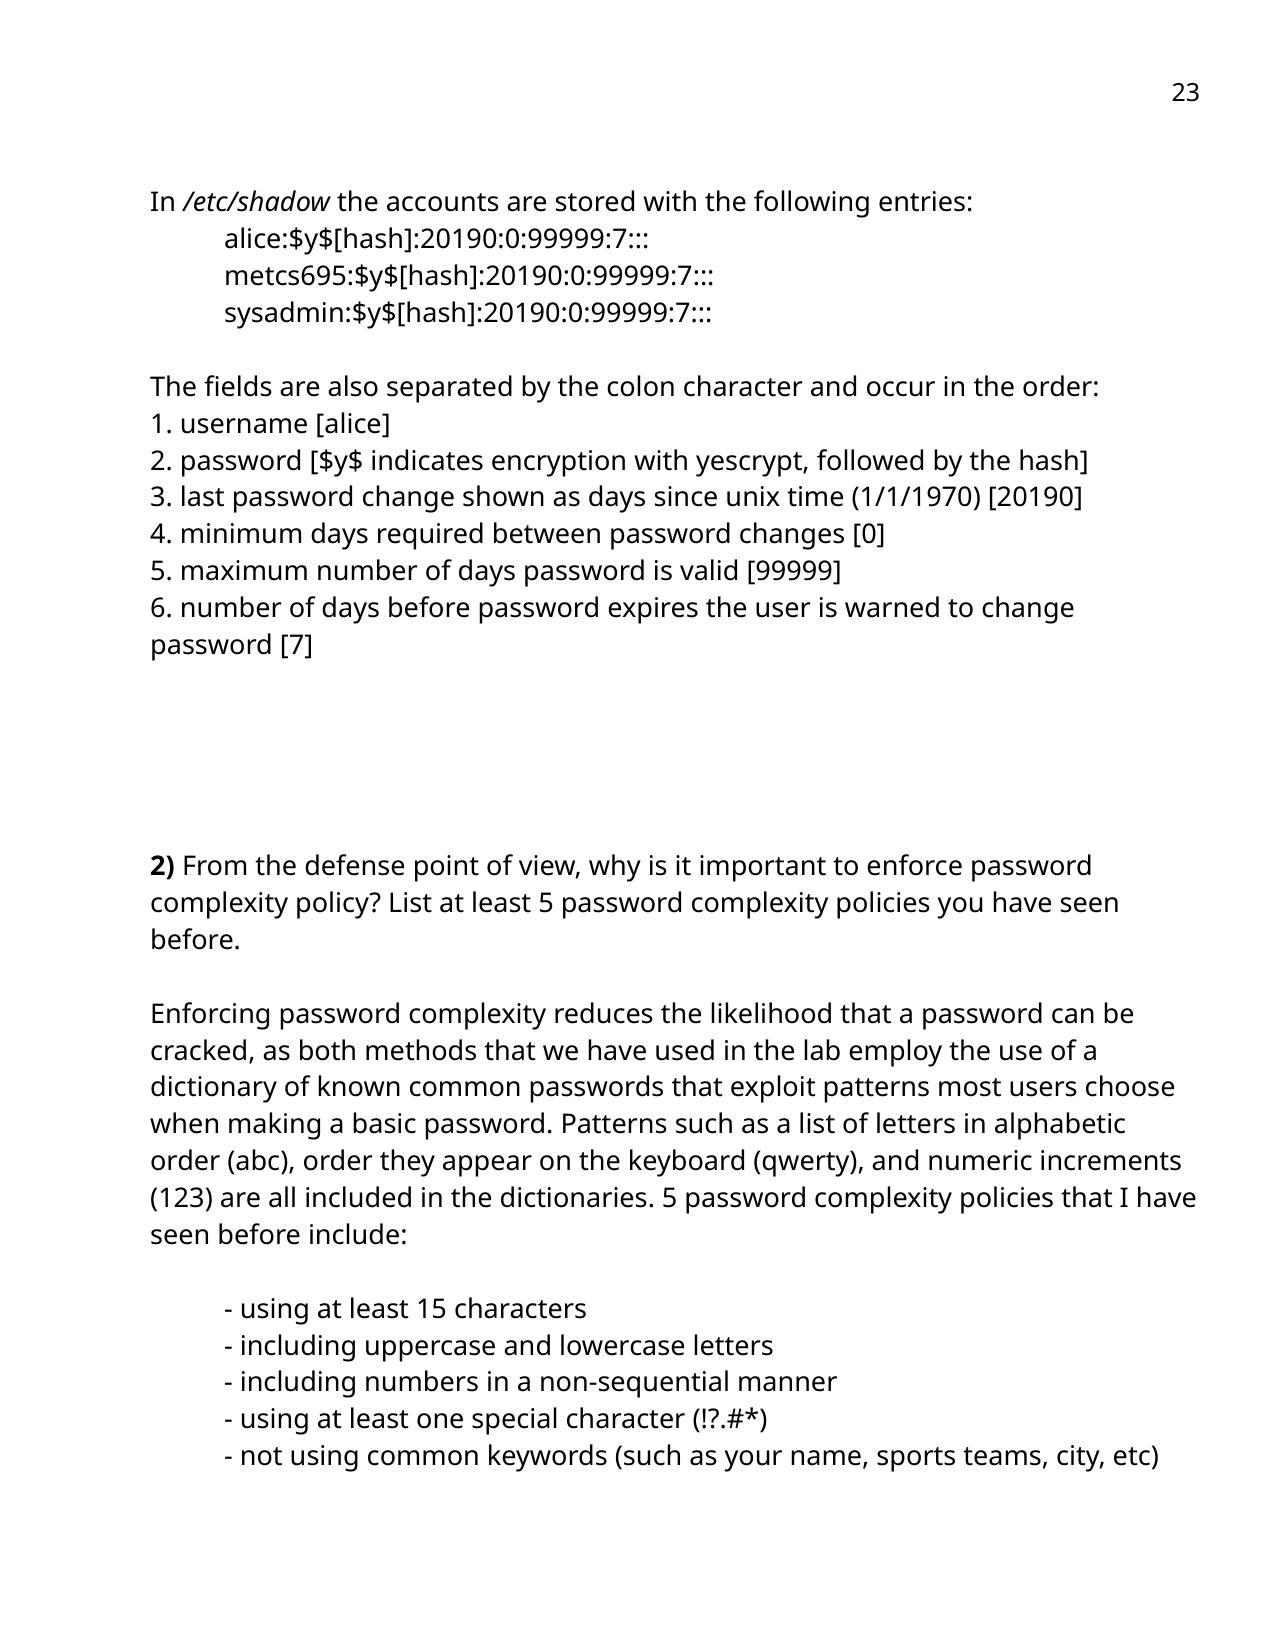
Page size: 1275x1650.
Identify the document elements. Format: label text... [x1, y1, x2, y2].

text The fields are also separated by the colon character and occur in the order: [150, 367, 1200, 404]
text In /etc/shadow the accounts are stored with the following entries: [150, 183, 1200, 220]
text 4. minimum days required between password changes [0] [150, 515, 1200, 552]
text 2. password [$y$ indicates encryption with yescrypt, followed by the hash] [150, 441, 1200, 478]
text - not using common keywords (such as your name, sports teams, city, etc) [150, 1437, 1200, 1473]
text 1. username [alice] [150, 404, 1200, 441]
text - using at least 15 characters [150, 1289, 1200, 1326]
text - including uppercase and lowercase letters [150, 1326, 1200, 1363]
text 3. last password change shown as days since unix time (1/1/1970) [20190] [150, 478, 1200, 515]
text Enforcing password complexity reduces the likelihood that a password can be cracked, as both methods that we have used in the lab employ the use of a dictionary of known common passwords that exploit patterns most users choose when making a basic password. Patterns such as a list of letters in alphabetic order (abc), order they appear on the keyboard (qwerty), and numeric increments (123) are all included in the dictionaries. 5 password complexity policies that I have seen before include: [150, 994, 1200, 1252]
text - including numbers in a non-sequential manner [150, 1363, 1200, 1400]
text 2) From the defense point of view, why is it important to enforce password complexity policy? List at least 5 password complexity policies you have seen before. [150, 847, 1200, 957]
text 5. maximum number of days password is valid [99999] [150, 552, 1200, 588]
text - using at least one special character (!?.#*) [150, 1400, 1200, 1437]
text alice:$y$[hash]:20190:0:99999:7::: metcs695:$y$[hash]:20190:0:99999:7::: sysadmin:$y$[hash]:20190:0:99999:7::: [150, 220, 1200, 330]
text 6. number of days before password expires the user is warned to change password [7] [150, 588, 1200, 662]
